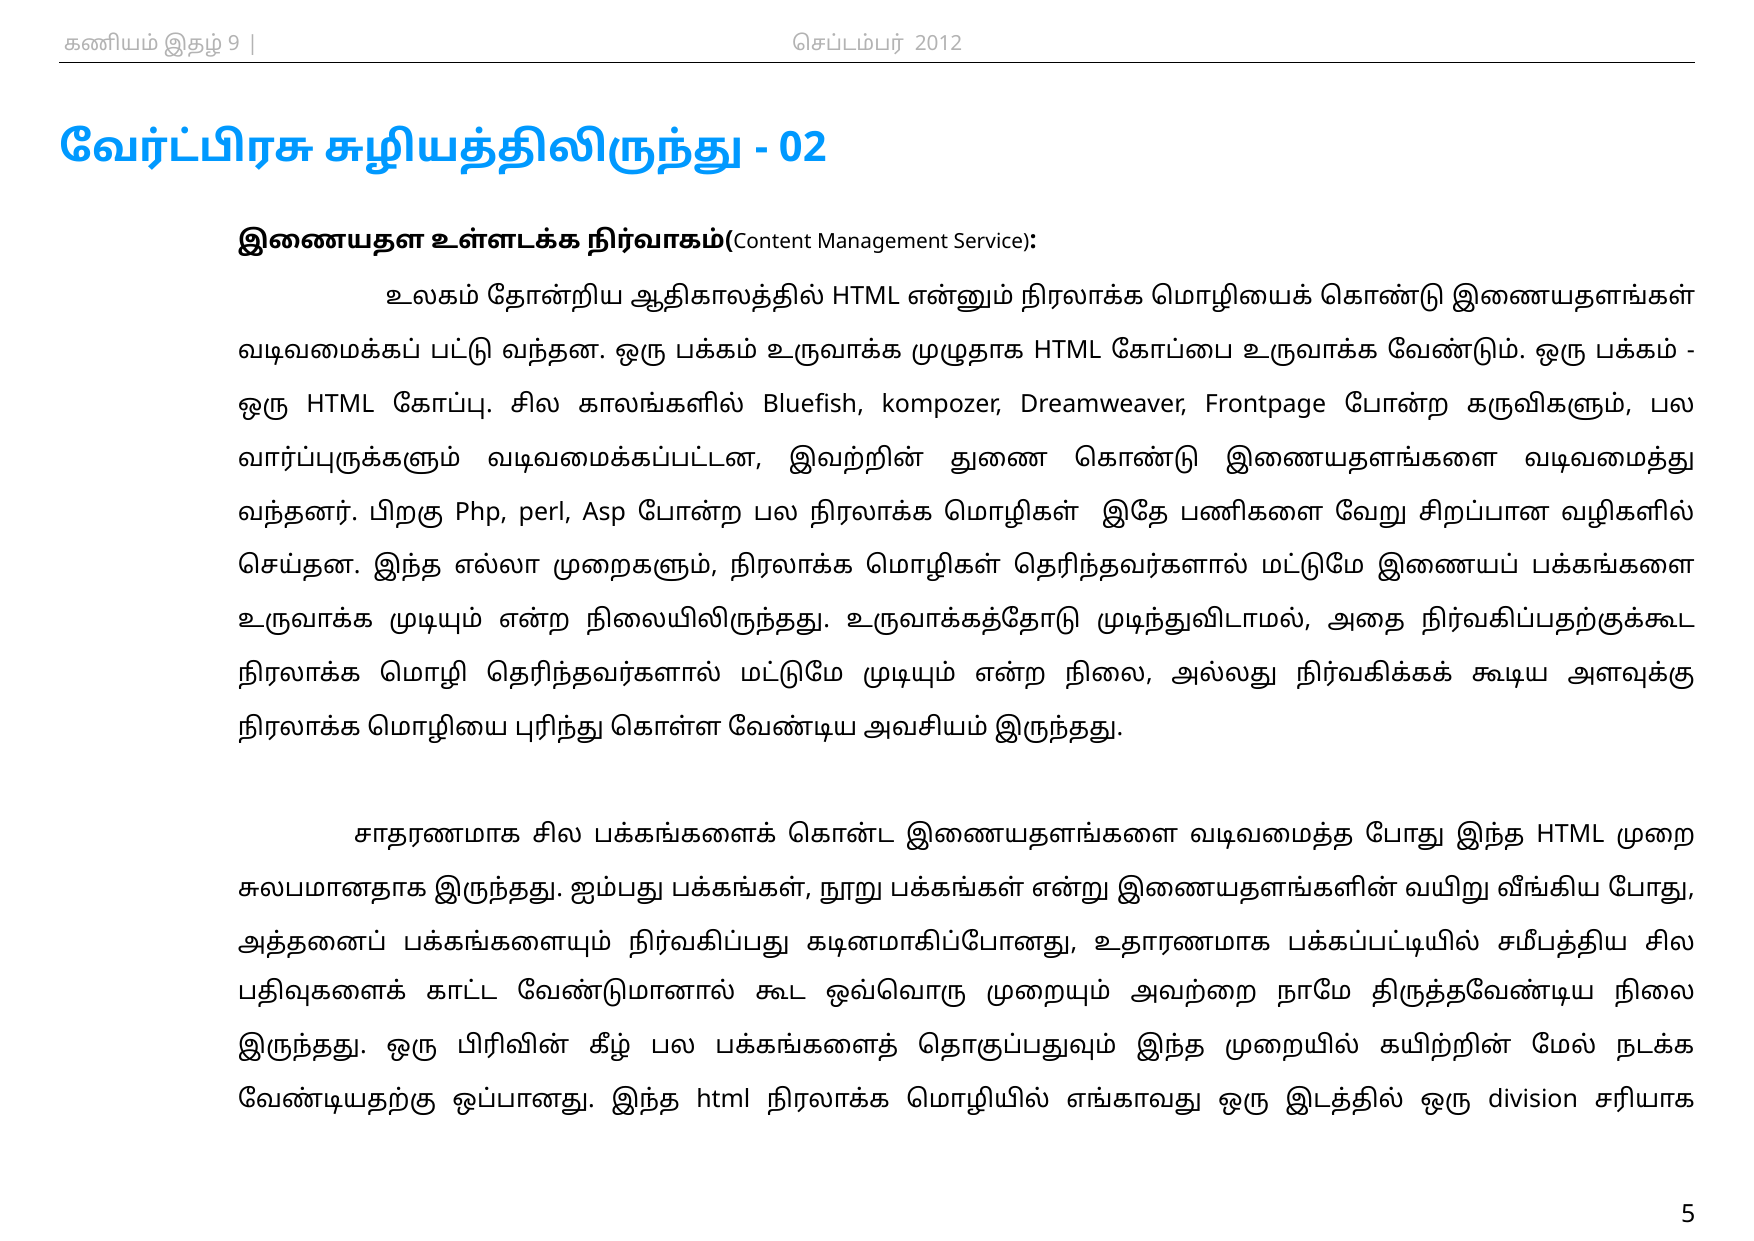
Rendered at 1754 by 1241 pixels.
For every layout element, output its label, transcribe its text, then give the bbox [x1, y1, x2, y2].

subtitle வேர்ட்பிரசு சுழியத்திலிருந்து - 02 [59, 117, 1695, 179]
text சாதரணமாக சில பக்கங்களைக் கொன்ட இணையதளங்களை வடிவமைத்த போது இந்த HTML முறை சுலபமானதாக இருந்தது. ஐம்பது பக்கங்கள், நூறு பக்கங்கள் என்று இணையதளங்களின் வயிறு வீங்கிய போது, அத்தனைப் பக்கங்களையும் நிர்வகிப்பது கடினமாகிப்போனது, உதாரணமாக பக்கப்பட்டியில் சமீபத்திய சில பதிவுகளைக் காட்ட வேண்டுமானால் கூட ஒவ்வொரு முறையும் அவற்றை நாமே திருத்தவேண்டிய நிலை இருந்தது. ஒரு பிரிவின் கீழ் பல பக்கங்களைத் தொகுப்பதுவும் இந்த முறையில் கயிற்றின் மேல் நடக்க வேண்டியதற்கு ஒப்பானது. இந்த html நிரலாக்க மொழியில் எங்காவது ஒரு இடத்தில் ஒரு division சரியாக [238, 816, 1695, 1117]
text உலகம் தோன்றிய ஆதிகாலத்தில் HTML என்னும் நிரலாக்க மொழியைக் கொண்டு இணையதளங்கள் வடிவமைக்கப் பட்டு வந்தன. ஒரு பக்கம் உருவாக்க முழுதாக HTML கோப்பை உருவாக்க வேண்டும். ஒரு பக்கம் - ஒரு HTML கோப்பு. சில காலங்களில் Bluefish, kompozer, Dreamweaver, Frontpage போன்ற கருவிகளும், பல வார்ப்புருக்களும் வடிவமைக்கப்பட்டன, இவற்றின் துணை கொண்டு இணையதளங்களை வடிவமைத்து வந்தனர். பிறகு Php, perl, Asp போன்ற பல நிரலாக்க மொழிகள் இதே பணிகளை வேறு சிறப்பான வழிகளில் செய்தன. இந்த எல்லா முறைகளும், நிரலாக்க மொழிகள் தெரிந்தவர்களால் மட்டுமே இணையப் பக்கங்களை உருவாக்க முடியும் என்ற நிலையிலிருந்தது. உருவாக்கத்தோடு முடிந்துவிடாமல், அதை நிர்வகிப்பதற்குக்கூட நிரலாக்க மொழி தெரிந்தவர்களால் மட்டுமே முடியும் என்ற நிலை, அல்லது நிர்வகிக்கக் கூடிய அளவுக்கு நிரலாக்க மொழியை புரிந்து கொள்ள வேண்டிய அவசியம் இருந்தது. [238, 277, 1695, 746]
text இணையதள உள்ளடக்க நிர்வாகம்(Content Management Service): [238, 222, 1695, 259]
